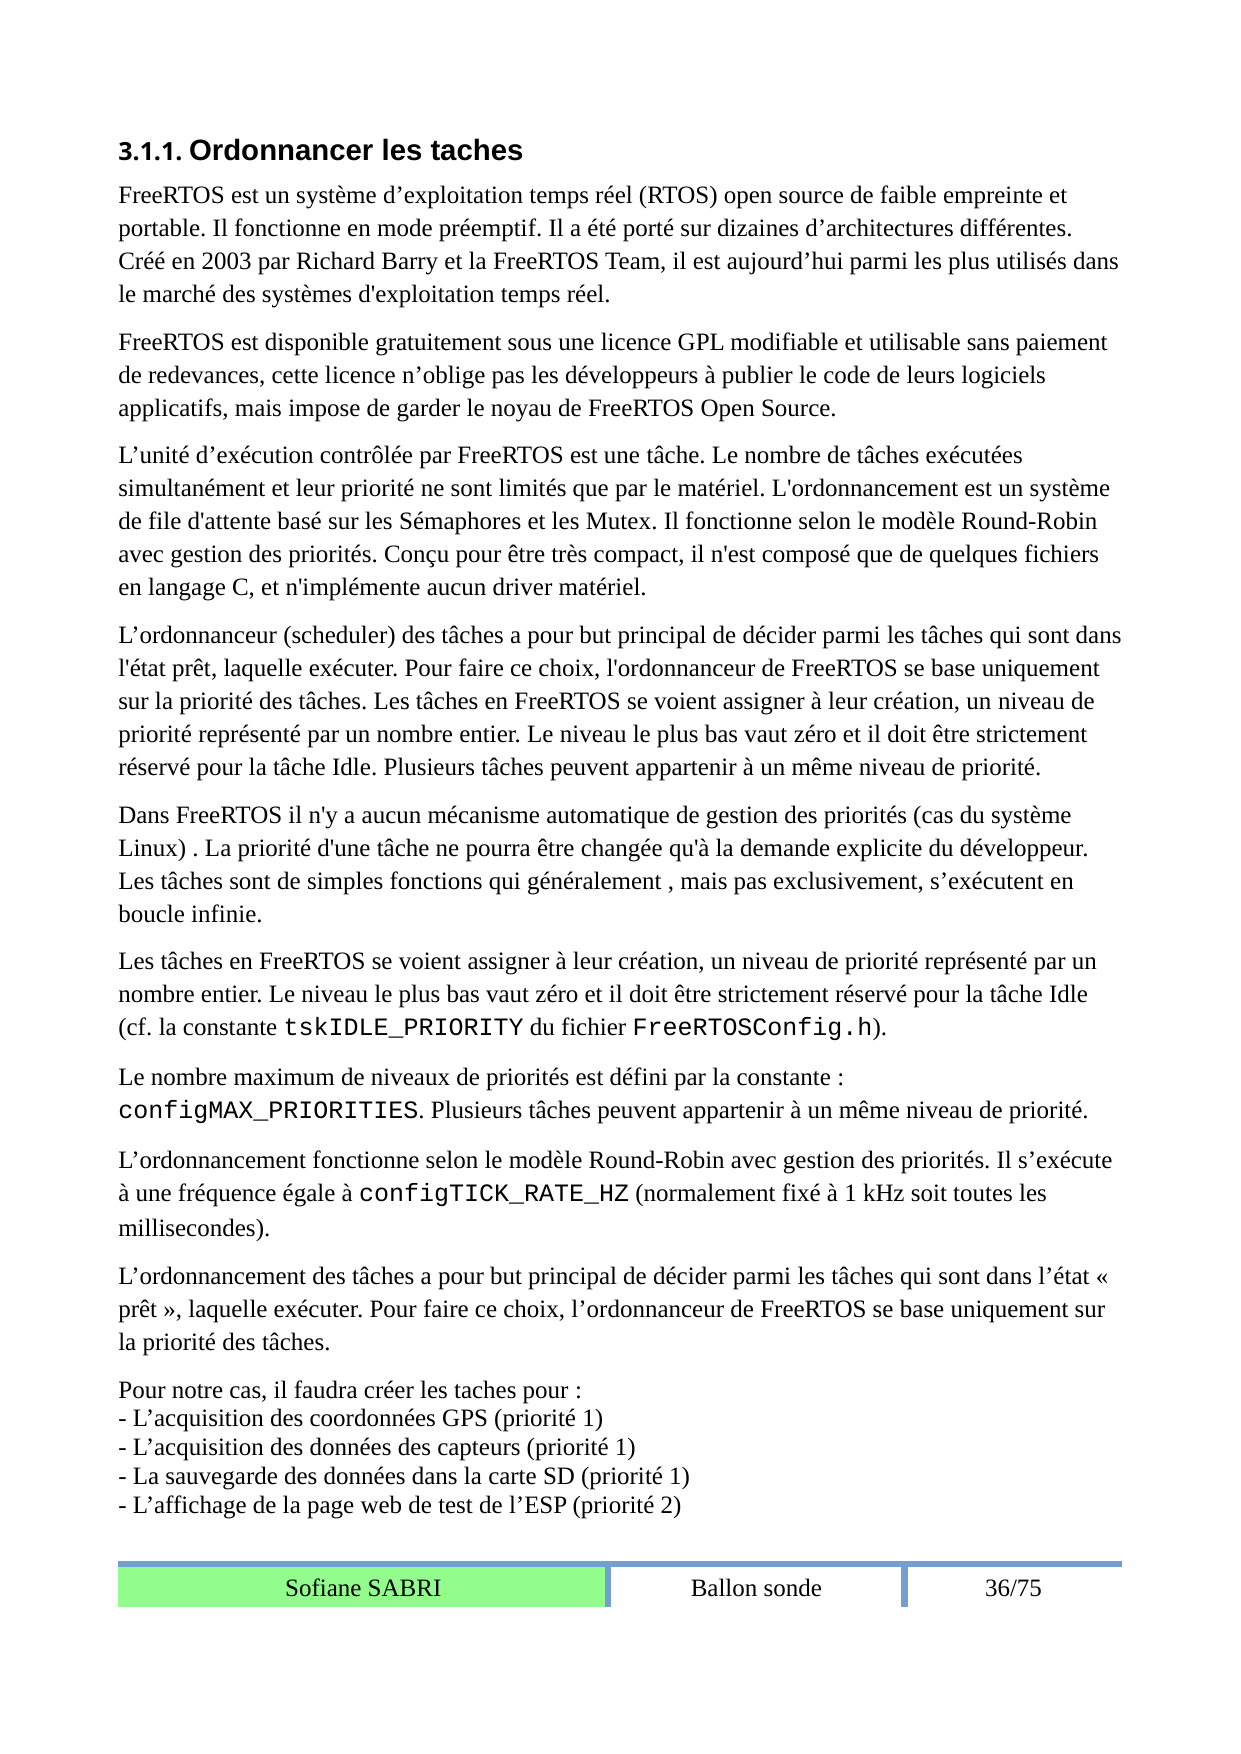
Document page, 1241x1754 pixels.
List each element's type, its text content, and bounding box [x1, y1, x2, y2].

text FreeRTOS est un système d’exploitation temps réel (RTOS) open source de faible empreinte et portable. Il fonctionne en mode préemptif. Il a été porté sur dizaines d’architectures différentes. Créé en 2003 par Richard Barry et la FreeRTOS Team, il est aujourd’hui parmi les plus utilisés dans le marché des systèmes d'exploitation temps réel. [118, 180, 1122, 308]
text Pour notre cas, il faudra créer les taches pour : [118, 1375, 1122, 1403]
text L’ordonnancement des tâches a pour but principal de décider parmi les tâches qui sont dans l’état « prêt », laquelle exécuter. Pour faire ce choix, l’ordonnanceur de FreeRTOS se base uniquement sur la priorité des tâches. [118, 1261, 1122, 1356]
text Les tâches en FreeRTOS se voient assigner à leur création, un niveau de priorité représenté par un nombre entier. Le niveau le plus bas vaut zéro et il doit être strictement réservé pour la tâche Idle (cf. la constante tskIDLE_PRIORITY du fichier FreeRTOSConfig.h). [118, 946, 1122, 1043]
text L’ordonnancement fonctionne selon le modèle Round-Robin avec gestion des priorités. Il s’exécute à une fréquence égale à configTICK_RATE_HZ (normalement fixé à 1 kHz soit toutes les millisecondes). [118, 1145, 1122, 1242]
text FreeRTOS est disponible gratuitement sous une licence GPL modifiable et utilisable sans paiement de redevances, cette licence n’oblige pas les développeurs à publier le code de leurs logiciels applicatifs, mais impose de garder le noyau de FreeRTOS Open Source. [118, 327, 1122, 421]
text - L’acquisition des données des capteurs (priorité 1) [118, 1432, 1122, 1461]
text Le nombre maximum de niveaux de priorités est défini par la constante : configMAX_PRIORITIES. Plusieurs tâches peuvent appartenir à un même niveau de priorité. [118, 1062, 1122, 1126]
text - La sauvegarde des données dans la carte SD (priorité 1) [118, 1461, 1122, 1490]
text - L’acquisition des coordonnées GPS (priorité 1) [118, 1403, 1122, 1432]
text L’unité d’exécution contrôlée par FreeRTOS est une tâche. Le nombre de tâches exécutées simultanément et leur priorité ne sont limités que par le matériel. L'ordonnancement est un système de file d'attente basé sur les Sémaphores et les Mutex. Il fonctionne selon le modèle Round-Robin avec gestion des priorités. Conçu pour être très compact, il n'est composé que de quelques fichiers en langage C, et n'implémente aucun driver matériel. [118, 440, 1122, 601]
text - L’affichage de la page web de test de l’ESP (priorité 2) [118, 1490, 1122, 1518]
subtitle Ordonnancer les taches [118, 133, 1122, 167]
text L’ordonnanceur (scheduler) des tâches a pour but principal de décider parmi les tâches qui sont dans l'état prêt, laquelle exécuter. Pour faire ce choix, l'ordonnanceur de FreeRTOS se base uniquement sur la priorité des tâches. Les tâches en FreeRTOS se voient assigner à leur création, un niveau de priorité représenté par un nombre entier. Le niveau le plus bas vaut zéro et il doit être strictement réservé pour la tâche Idle. Plusieurs tâches peuvent appartenir à un même niveau de priorité. [118, 620, 1122, 781]
text Dans FreeRTOS il n'y a aucun mécanisme automatique de gestion des priorités (cas du système Linux) . La priorité d'une tâche ne pourra être changée qu'à la demande explicite du développeur. Les tâches sont de simples fonctions qui généralement , mais pas exclusivement, s’exécutent en boucle infinie. [118, 800, 1122, 927]
